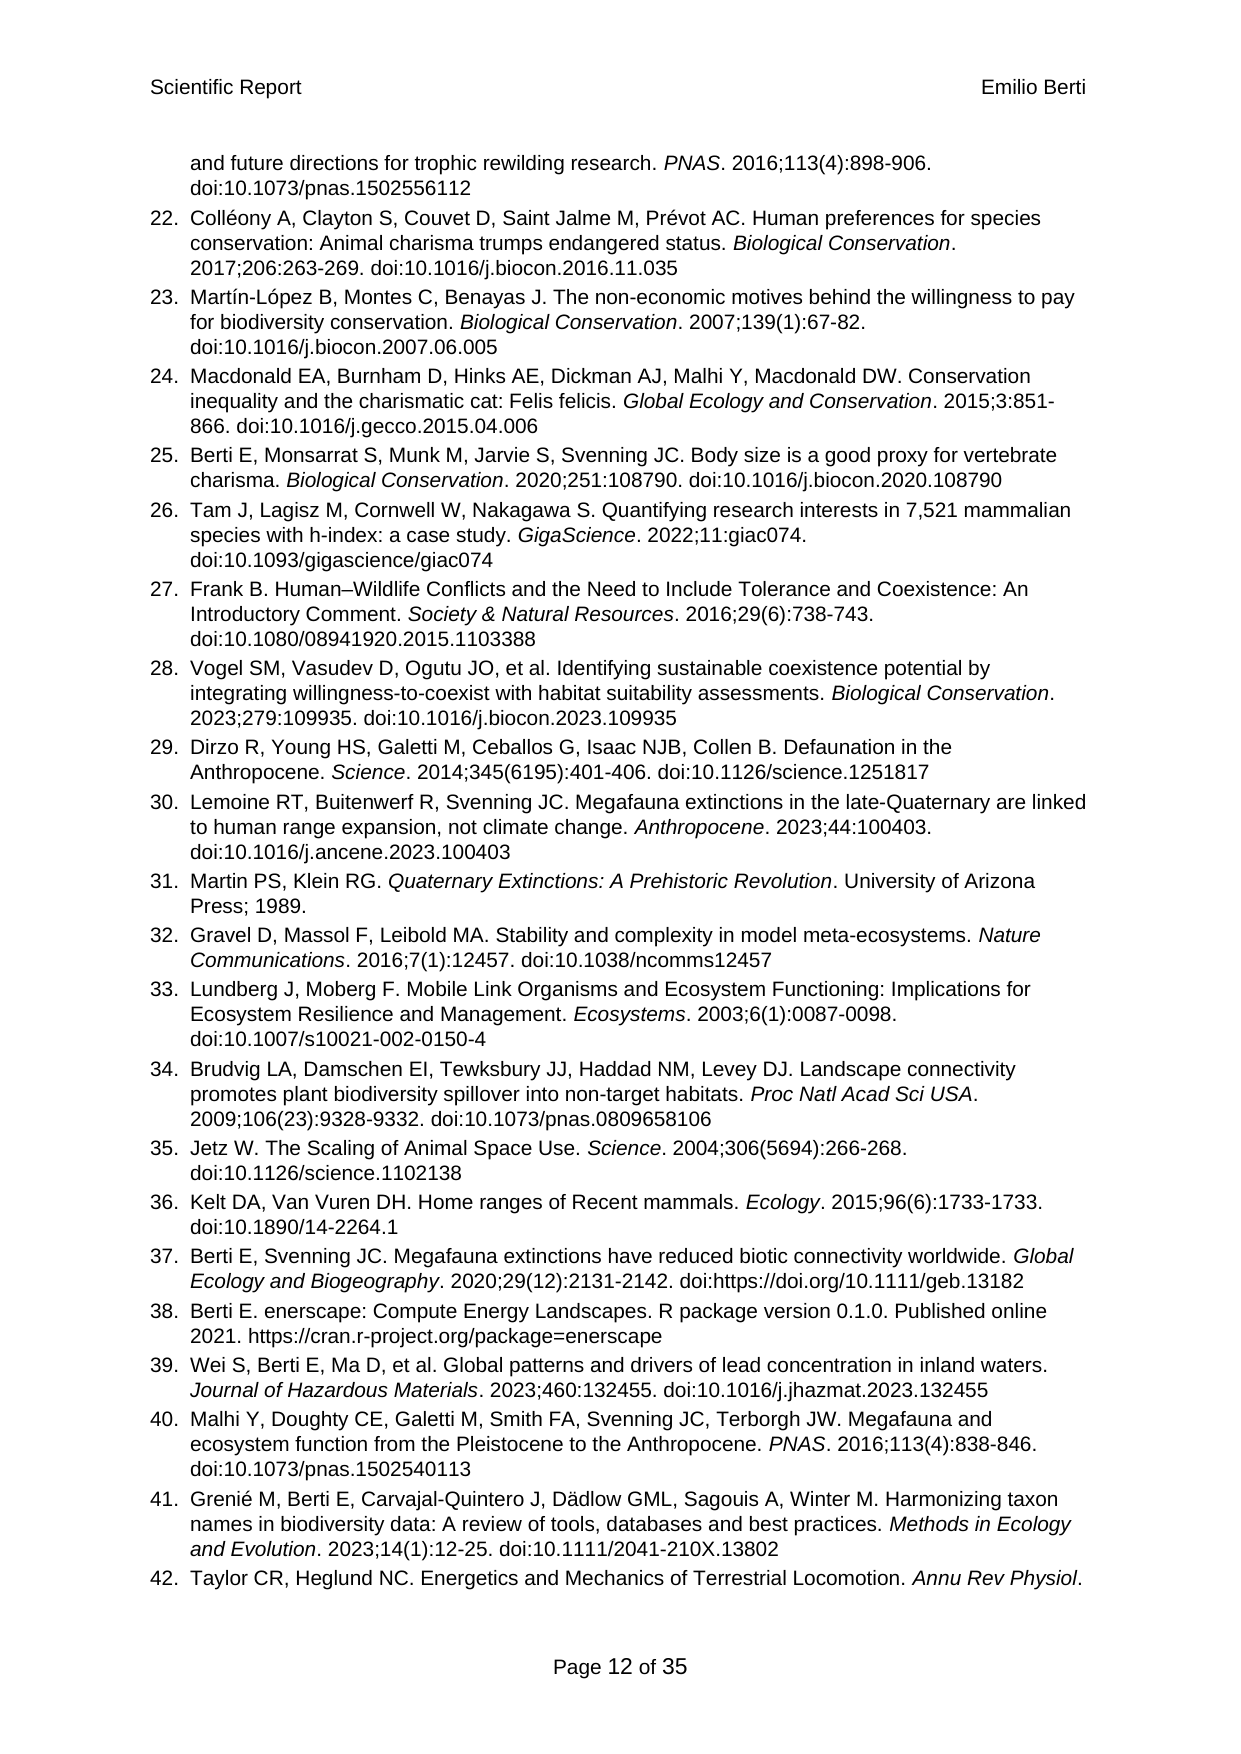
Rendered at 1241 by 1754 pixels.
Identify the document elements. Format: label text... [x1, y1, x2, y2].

text 36. Kelt DA, Van Vuren DH. Home ranges of Recent mammals. Ecology. 2015;96(6):1733-1733. doi:10.1890/14-2264.1 [150, 1189, 1090, 1239]
text 33. Lundberg J, Moberg F. Mobile Link Organisms and Ecosystem Functioning: Implications for Ecosystem Resilience and Management. Ecosystems. 2003;6(1):0087-0098. doi:10.1007/s10021-002-0150-4 [150, 976, 1090, 1051]
text 31. Martin PS, Klein RG. Quaternary Extinctions: A Prehistoric Revolution. University of Arizona Press; 1989. [150, 868, 1090, 918]
text 34. Brudvig LA, Damschen EI, Tewksbury JJ, Haddad NM, Levey DJ. Landscape connectivity promotes plant biodiversity spillover into non-target habitats. Proc Natl Acad Sci USA. 2009;106(23):9328-9332. doi:10.1073/pnas.0809658106 [150, 1056, 1090, 1131]
text 40. Malhi Y, Doughty CE, Galetti M, Smith FA, Svenning JC, Terborgh JW. Megafauna and ecosystem function from the Pleistocene to the Anthropocene. PNAS. 2016;113(4):838-846. doi:10.1073/pnas.1502540113 [150, 1406, 1090, 1481]
text 22. Colléony A, Clayton S, Couvet D, Saint Jalme M, Prévot AC. Human preferences for species conservation: Animal charisma trumps endangered status. Biological Conservation. 2017;206:263-269. doi:10.1016/j.biocon.2016.11.035 [150, 204, 1090, 279]
text 39. Wei S, Berti E, Ma D, et al. Global patterns and drivers of lead concentration in inland waters. Journal of Hazardous Materials. 2023;460:132455. doi:10.1016/j.jhazmat.2023.132455 [150, 1352, 1090, 1402]
text 35. Jetz W. The Scaling of Animal Space Use. Science. 2004;306(5694):266-268. doi:10.1126/science.1102138 [150, 1135, 1090, 1185]
text 42. Taylor CR, Heglund NC. Energetics and Mechanics of Terrestrial Locomotion. Annu Rev Physiol. [150, 1565, 1090, 1590]
text 37. Berti E, Svenning JC. Megafauna extinctions have reduced biotic connectivity worldwide. Global Ecology and Biogeography. 2020;29(12):2131-2142. doi:https://doi.org/10.1111/geb.13182 [150, 1243, 1090, 1293]
text 26. Tam J, Lagisz M, Cornwell W, Nakagawa S. Quantifying research interests in 7,521 mammalian species with h-index: a case study. GigaScience. 2022;11:giac074. doi:10.1093/gigascience/giac074 [150, 496, 1090, 571]
text 28. Vogel SM, Vasudev D, Ogutu JO, et al. Identifying sustainable coexistence potential by integrating willingness-to-coexist with habitat suitability assessments. Biological Conservation. 2023;279:109935. doi:10.1016/j.biocon.2023.109935 [150, 655, 1090, 730]
text 29. Dirzo R, Young HS, Galetti M, Ceballos G, Isaac NJB, Collen B. Defaunation in the Anthropocene. Science. 2014;345(6195):401-406. doi:10.1126/science.1251817 [150, 734, 1090, 784]
text 23. Martín-López B, Montes C, Benayas J. The non-economic motives behind the willingness to pay for biodiversity conservation. Biological Conservation. 2007;139(1):67-82. doi:10.1016/j.biocon.2007.06.005 [150, 283, 1090, 358]
text 38. Berti E. enerscape: Compute Energy Landscapes. R package version 0.1.0. Published online 2021. https://cran.r-project.org/package=enerscape [150, 1298, 1090, 1348]
text and future directions for trophic rewilding research. PNAS. 2016;113(4):898-906. doi:10.1073/pnas.1502556112 [150, 150, 1090, 200]
text 24. Macdonald EA, Burnham D, Hinks AE, Dickman AJ, Malhi Y, Macdonald DW. Conservation inequality and the charismatic cat: Felis felicis. Global Ecology and Conservation. 2015;3:851-866. doi:10.1016/j.gecco.2015.04.006 [150, 363, 1090, 438]
text 41. Grenié M, Berti E, Carvajal-Quintero J, Dädlow GML, Sagouis A, Winter M. Harmonizing taxon names in biodiversity data: A review of tools, databases and best practices. Methods in Ecology and Evolution. 2023;14(1):12-25. doi:10.1111/2041-210X.13802 [150, 1485, 1090, 1560]
text 30. Lemoine RT, Buitenwerf R, Svenning JC. Megafauna extinctions in the late-Quaternary are linked to human range expansion, not climate change. Anthropocene. 2023;44:100403. doi:10.1016/j.ancene.2023.100403 [150, 788, 1090, 863]
text 27. Frank B. Human–Wildlife Conflicts and the Need to Include Tolerance and Coexistence: An Introductory Comment. Society & Natural Resources. 2016;29(6):738-743. doi:10.1080/08941920.2015.1103388 [150, 576, 1090, 651]
text 32. Gravel D, Massol F, Leibold MA. Stability and complexity in model meta-ecosystems. Nature Communications. 2016;7(1):12457. doi:10.1038/ncomms12457 [150, 922, 1090, 972]
text 25. Berti E, Monsarrat S, Munk M, Jarvie S, Svenning JC. Body size is a good proxy for vertebrate charisma. Biological Conservation. 2020;251:108790. doi:10.1016/j.biocon.2020.108790 [150, 442, 1090, 492]
